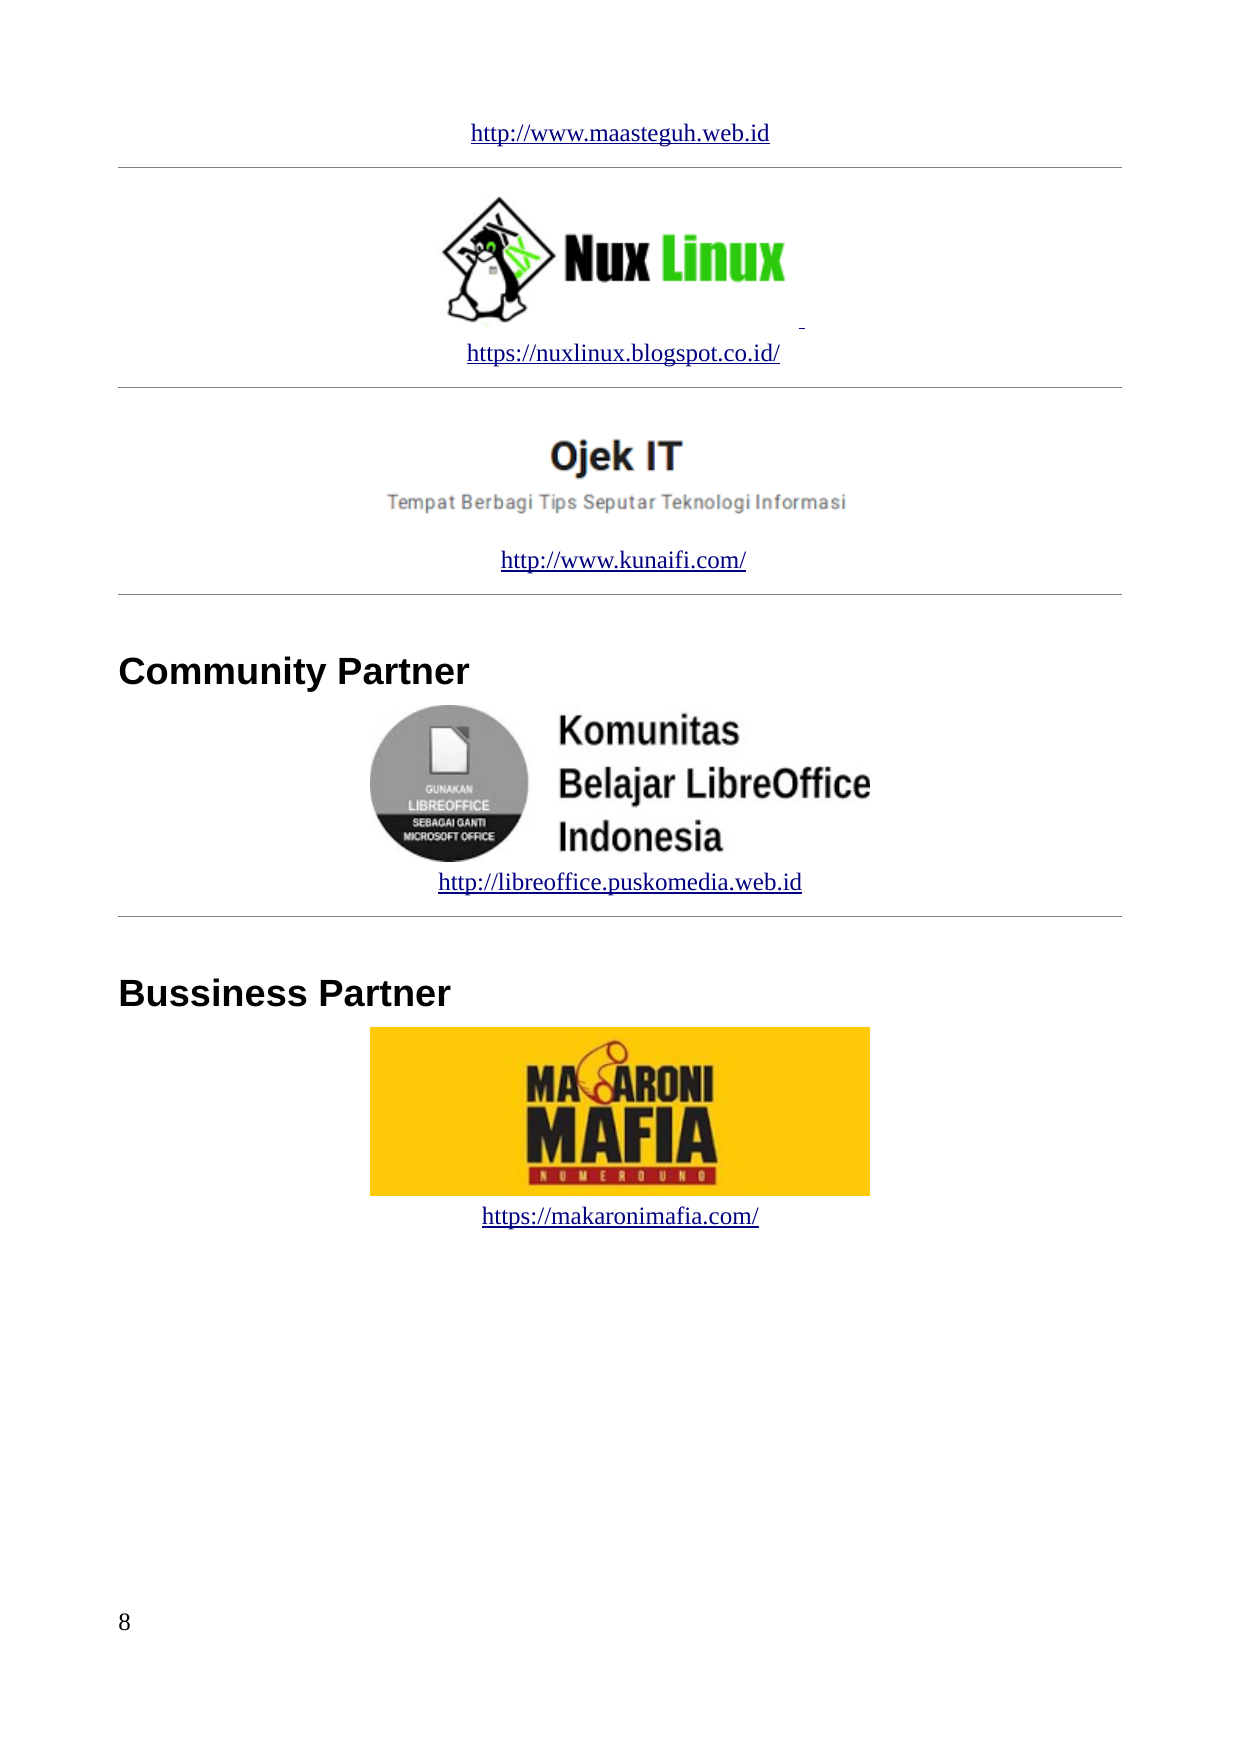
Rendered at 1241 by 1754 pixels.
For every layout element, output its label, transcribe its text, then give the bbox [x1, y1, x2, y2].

picture [435, 196, 799, 327]
text http://libreoffice.puskomedia.web.id [118, 867, 1122, 896]
subtitle Bussiness Partner [118, 971, 1122, 1014]
text http://www.kunaifi.com/ [118, 545, 1122, 574]
text http://www.maasteguh.web.id [118, 118, 1122, 147]
subtitle Community Partner [118, 649, 1122, 693]
picture [370, 1027, 870, 1196]
text https://makaronimafia.com/ [118, 1201, 1122, 1230]
picture [370, 705, 870, 862]
text https://nuxlinux.blogspot.co.id/ [118, 338, 1122, 366]
picture [370, 416, 870, 540]
